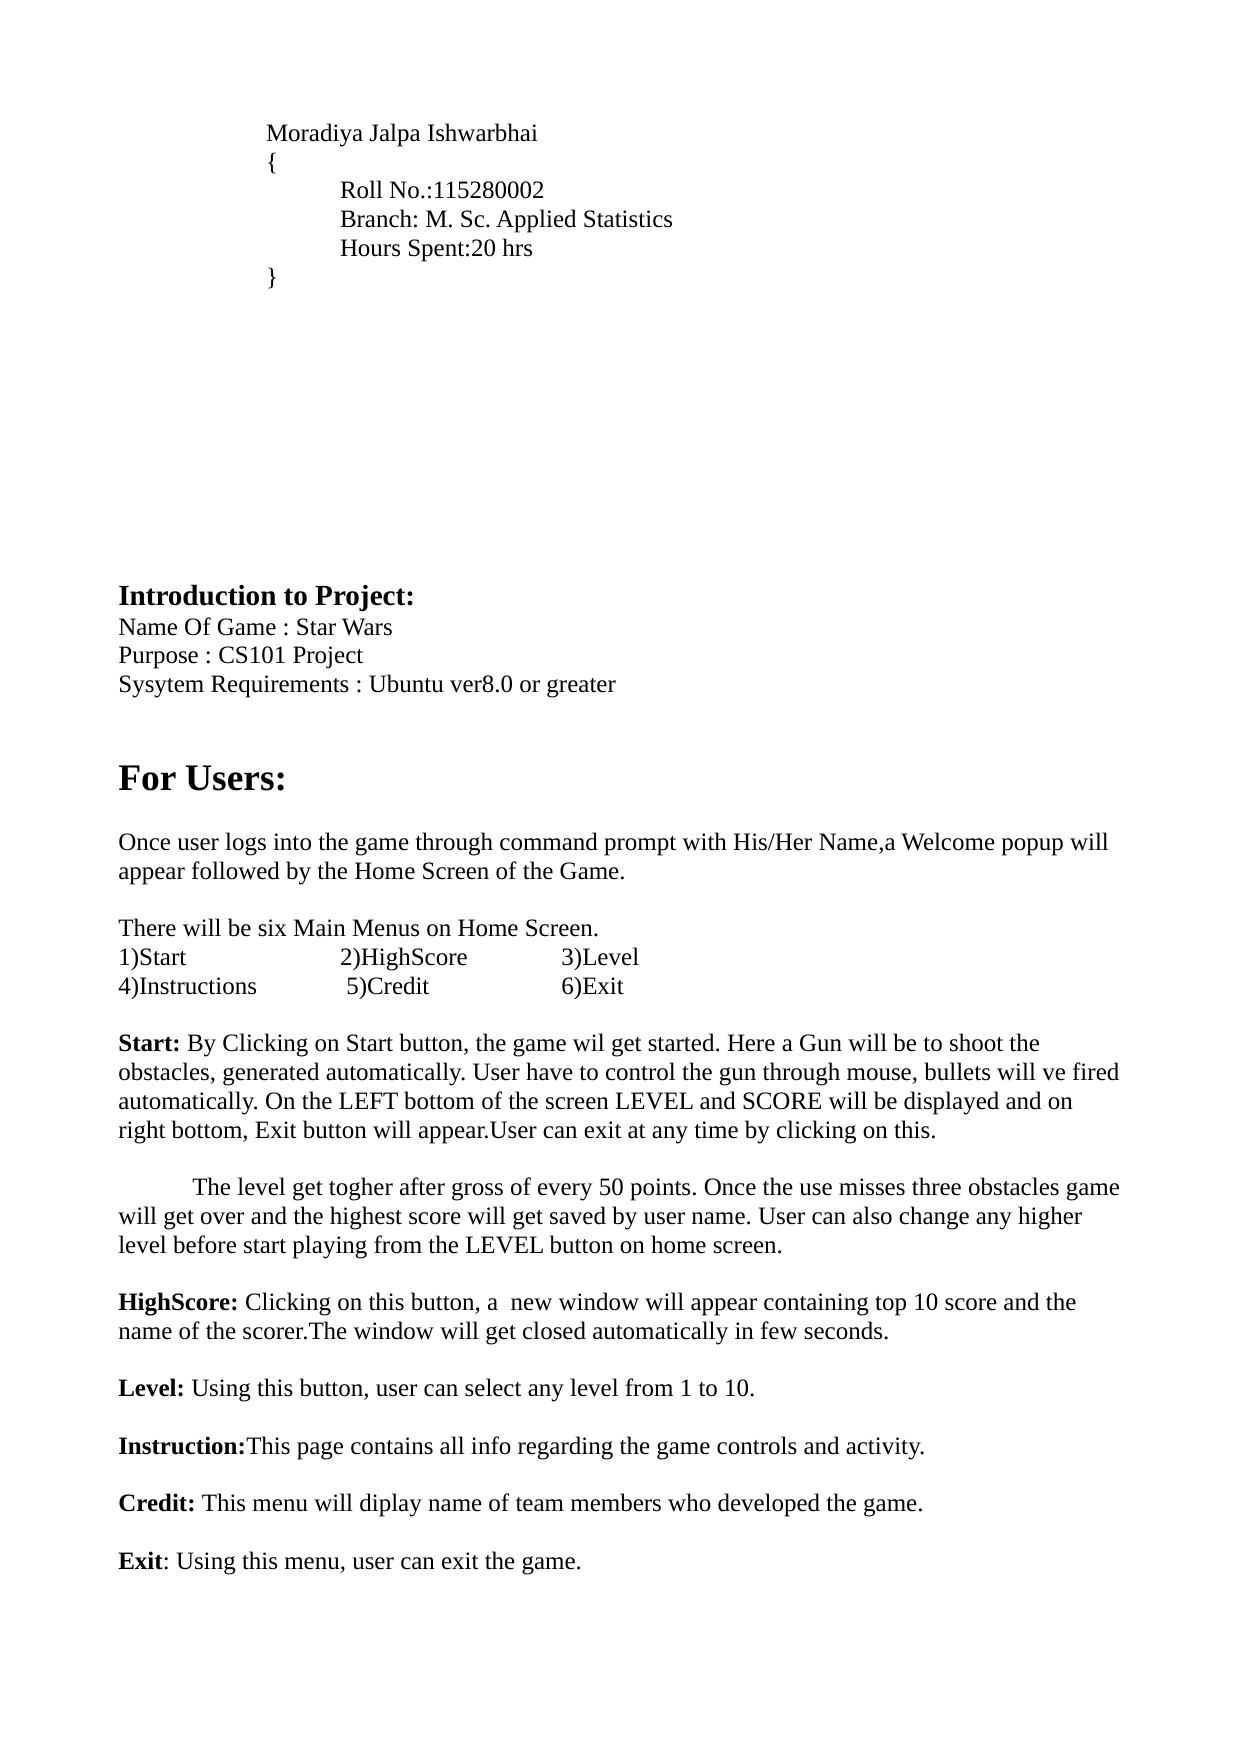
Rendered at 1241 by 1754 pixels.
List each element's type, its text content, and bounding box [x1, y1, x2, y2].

text Credit: This menu will diplay name of team members who developed the game. [118, 1488, 1122, 1517]
text Exit: Using this menu, user can exit the game. [118, 1546, 1122, 1575]
text { [118, 147, 1122, 176]
text Sysytem Requirements : Ubuntu ver8.0 or greater [118, 669, 1122, 698]
text Start: By Clicking on Start button, the game wil get started. Here a Gun will be to shoot the obstacles, generated automatically. User have to control the gun through mouse, bullets will ve fired automatically. On the LEFT bottom of the screen LEVEL and SCORE will be displayed and on right bottom, Exit button will appear.User can exit at any time by clicking on this. [118, 1028, 1122, 1143]
text There will be six Main Menus on Home Screen. [118, 913, 1122, 942]
text Moradiya Jalpa Ishwarbhai [118, 118, 1122, 147]
text Introduction to Project: [118, 578, 1122, 612]
text } [118, 262, 1122, 291]
text Purpose : CS101 Project [118, 640, 1122, 669]
text Level: Using this button, user can select any level from 1 to 10. [118, 1373, 1122, 1402]
text Name Of Game : Star Wars [118, 612, 1122, 640]
text For Users: [118, 755, 1122, 798]
text Once user logs into the game through command prompt with His/Her Name,a Welcome popup will appear followed by the Home Screen of the Game. [118, 827, 1122, 885]
text Instruction:This page contains all info regarding the game controls and activity. [118, 1431, 1122, 1460]
text 1)Start 2)HighScore 3)Level [118, 942, 1122, 971]
text Roll No.:115280002 [118, 176, 1122, 204]
text The level get togher after gross of every 50 points. Once the use misses three obstacles game will get over and the highest score will get saved by user name. User can also change any higher level before start playing from the LEVEL button on home screen. [118, 1172, 1122, 1258]
text Branch: M. Sc. Applied Statistics [118, 204, 1122, 233]
text HighScore: Clicking on this button, a new window will appear containing top 10 score and the name of the scorer.The window will get closed automatically in few seconds. [118, 1287, 1122, 1345]
text 4)Instructions 5)Credit 6)Exit [118, 971, 1122, 1000]
text Hours Spent:20 hrs [118, 233, 1122, 262]
